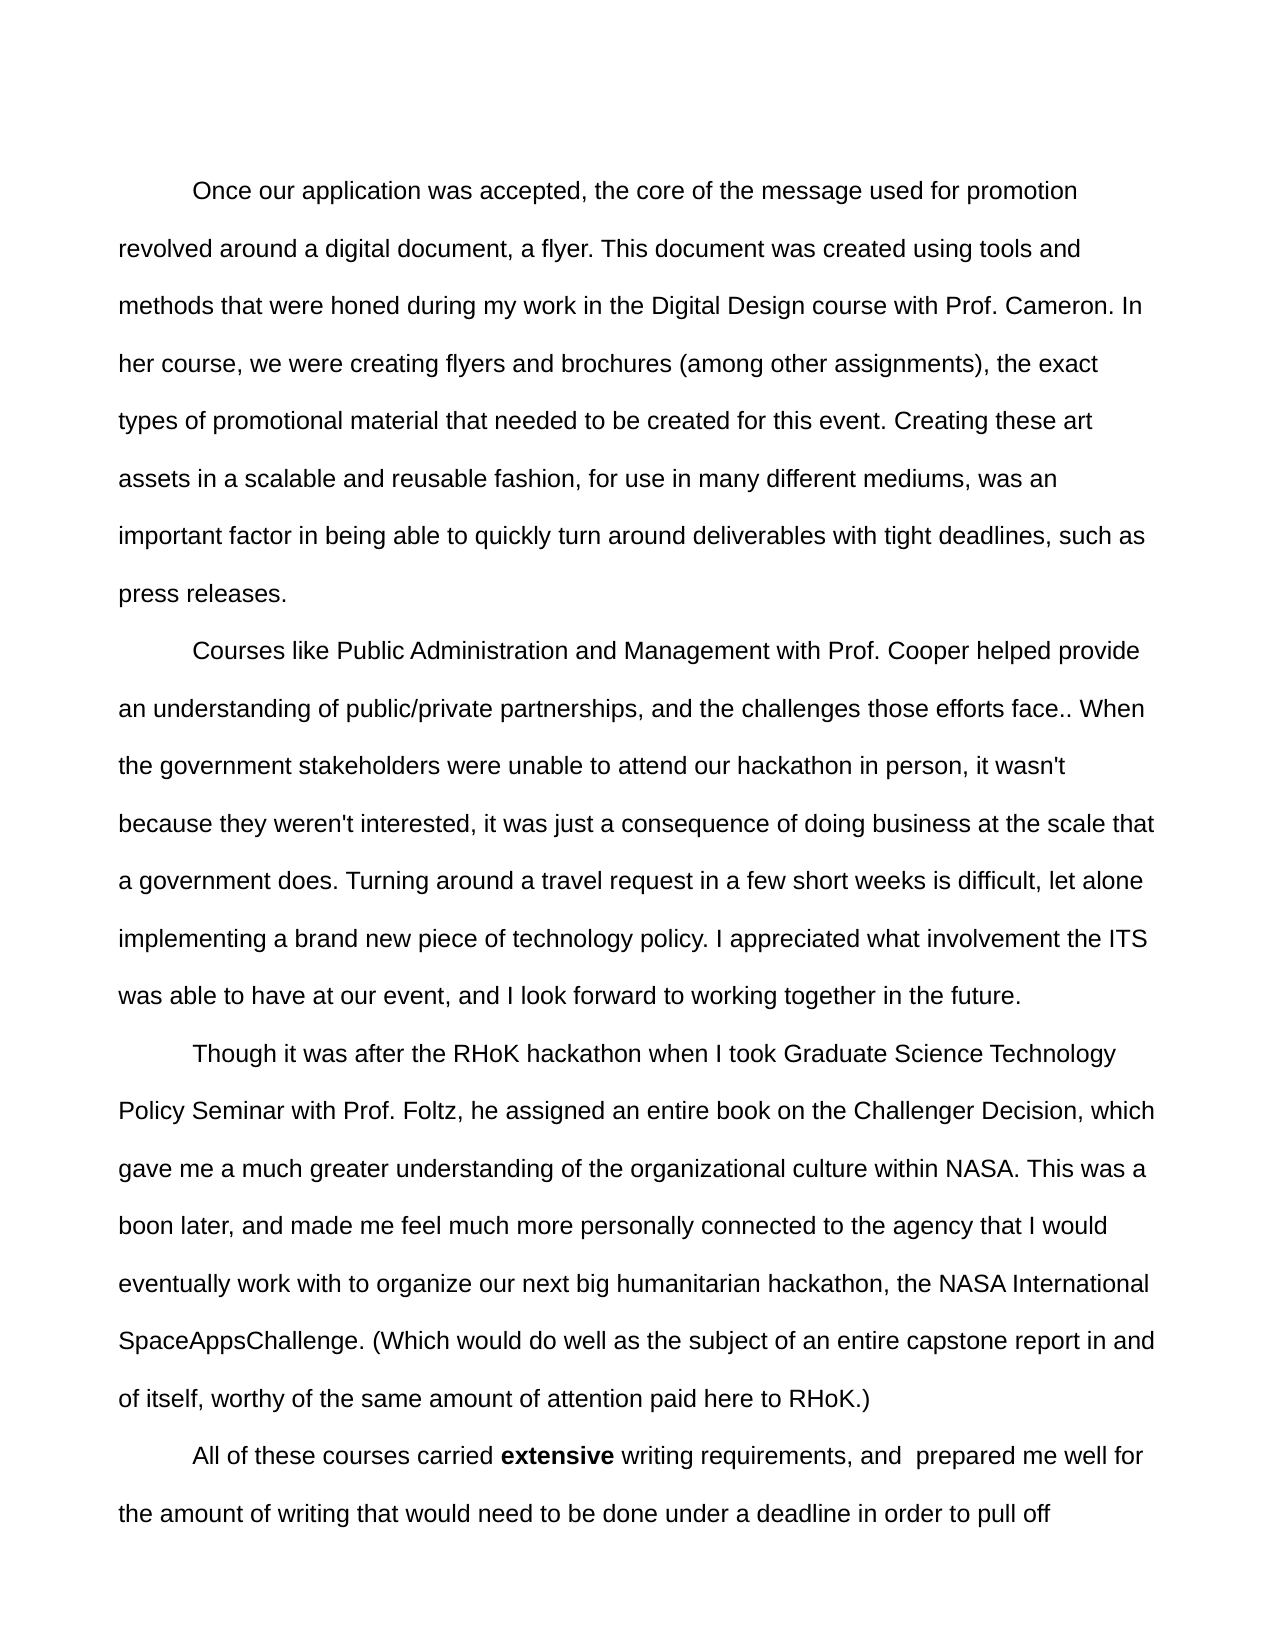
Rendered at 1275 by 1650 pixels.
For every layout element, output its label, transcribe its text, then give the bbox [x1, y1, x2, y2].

text All of these courses carried extensive writing requirements, and prepared me well for the amount of writing that would need to be done under a deadline in order to pull off [118, 1441, 1157, 1528]
text Courses like Public Administration and Management with Prof. Cooper helped provide an understanding of public/private partnerships, and the challenges those efforts face.. When the government stakeholders were unable to attend our hackathon in person, it wasn't because they weren't interested, it was just a consequence of doing business at the scale that a government does. Turning around a travel request in a few short weeks is difficult, let alone implementing a brand new piece of technology policy. I appreciated what involvement the ITS was able to have at our event, and I look forward to working together in the future. [118, 636, 1157, 1010]
text Though it was after the RHoK hackathon when I took Graduate Science Technology Policy Seminar with Prof. Foltz, he assigned an entire book on the Challenger Decision, which gave me a much greater understanding of the organizational culture within NASA. This was a boon later, and made me feel much more personally connected to the agency that I would eventually work with to organize our next big humanitarian hackathon, the NASA International SpaceAppsChallenge. (Which would do well as the subject of an entire capstone report in and of itself, worthy of the same amount of attention paid here to RHoK.) [118, 1039, 1157, 1413]
text Once our application was accepted, the core of the message used for promotion revolved around a digital document, a flyer. This document was created using tools and methods that were honed during my work in the Digital Design course with Prof. Cameron. In her course, we were creating flyers and brochures (among other assignments), the exact types of promotional material that needed to be created for this event. Creating these art assets in a scalable and reusable fashion, for use in many different mediums, was an important factor in being able to quickly turn around deliverables with tight deadlines, such as press releases. [118, 176, 1157, 608]
